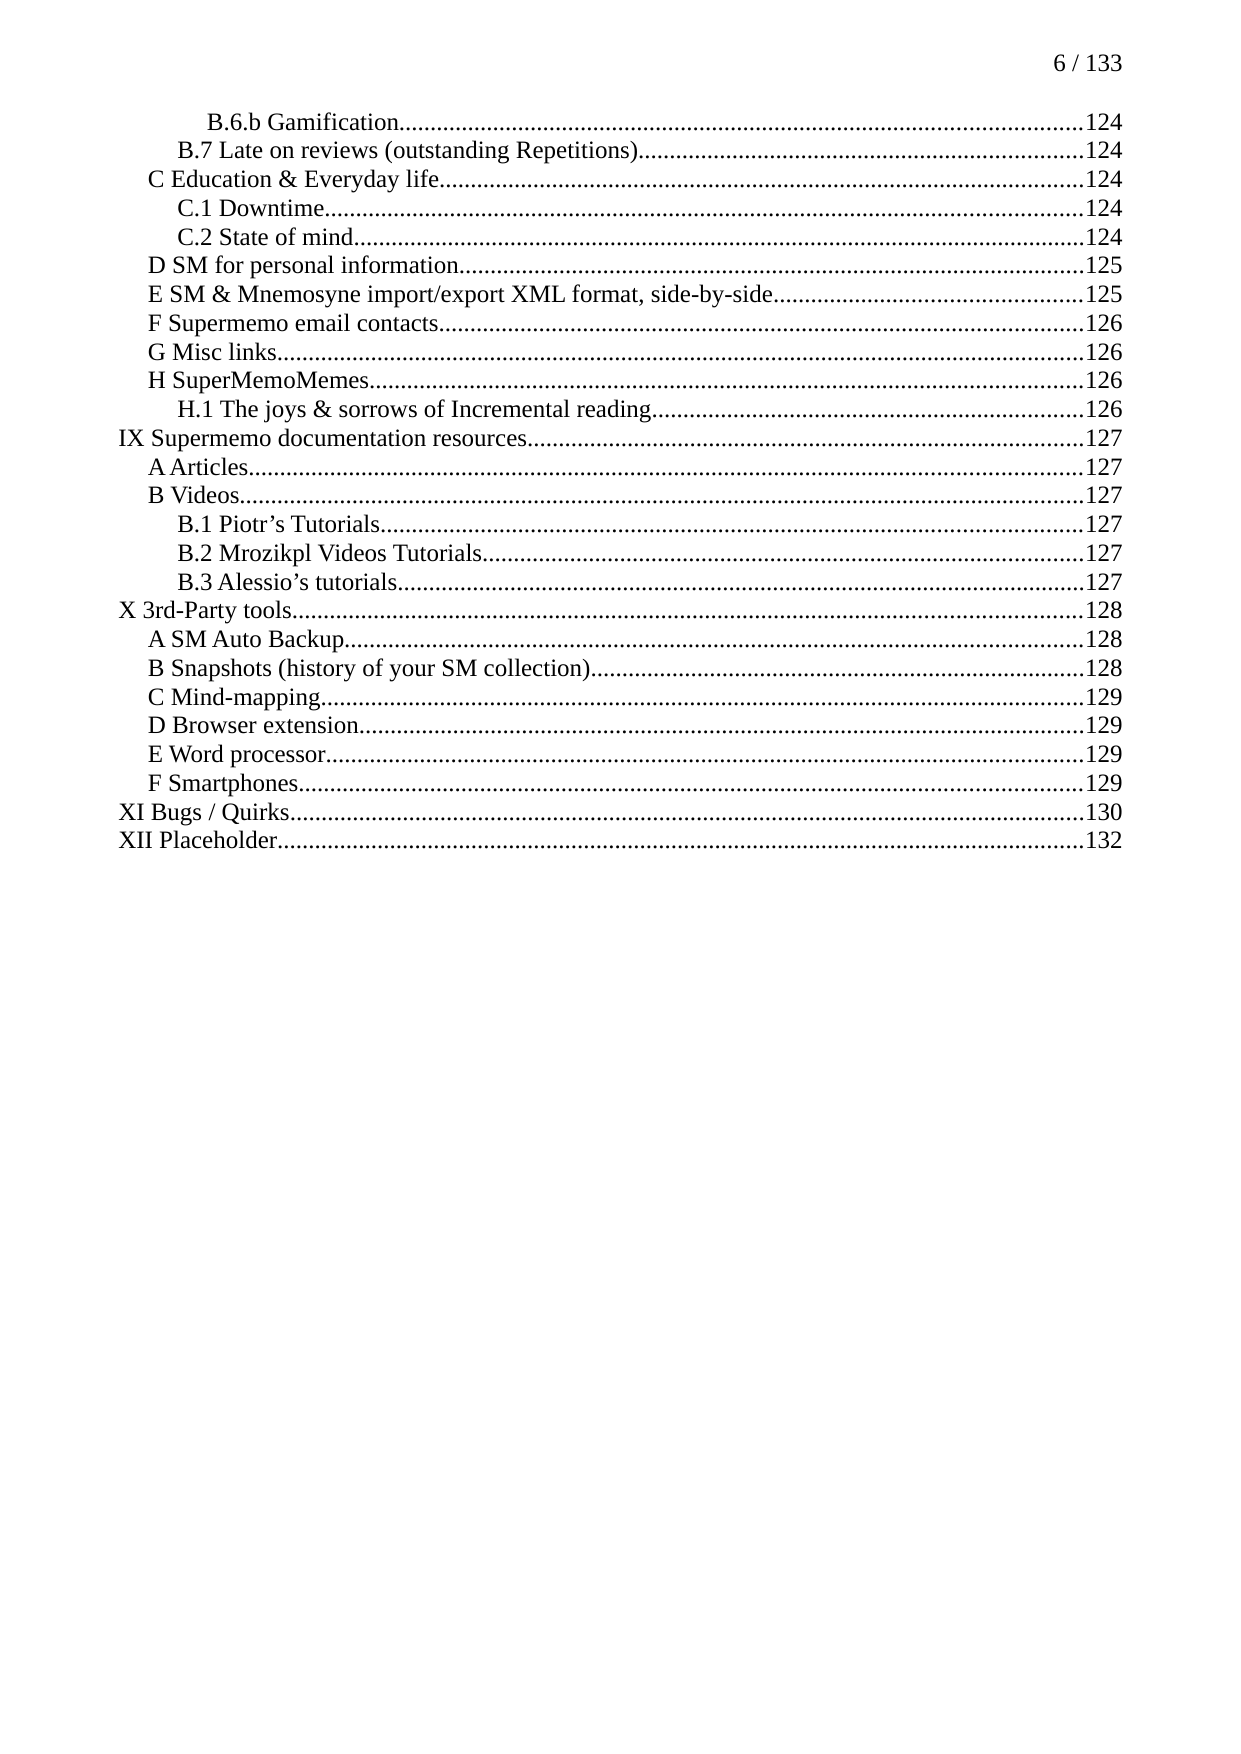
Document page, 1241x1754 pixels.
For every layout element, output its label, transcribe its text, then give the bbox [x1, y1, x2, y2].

text C.1 Downtime 124 [177, 193, 1122, 222]
text F Smartphones 129 [148, 768, 1122, 797]
text XI Bugs / Quirks 130 [118, 797, 1122, 826]
text C.2 State of mind 124 [177, 222, 1122, 251]
text B.2 Mrozikpl Videos Tutorials 127 [177, 538, 1122, 567]
text D Browser extension 129 [148, 711, 1122, 739]
text H.1 The joys & sorrows of Incremental reading 126 [177, 394, 1122, 423]
text A Articles 127 [148, 452, 1122, 481]
text F Supermemo email contacts 126 [148, 308, 1122, 337]
text IX Supermemo documentation resources 127 [118, 423, 1122, 452]
text E SM & Mnemosyne import/export XML format, side-by-side 125 [148, 279, 1122, 308]
text B Snapshots (history of your SM collection) 128 [148, 653, 1122, 682]
text G Misc links 126 [148, 337, 1122, 366]
text C Education & Everyday life 124 [148, 164, 1122, 193]
text D SM for personal information 125 [148, 251, 1122, 279]
text B.3 Alessio’s tutorials 127 [177, 567, 1122, 596]
text C Mind-mapping 129 [148, 682, 1122, 711]
text A SM Auto Backup 128 [148, 624, 1122, 653]
text E Word processor 129 [148, 739, 1122, 768]
text XII Placeholder 132 [118, 826, 1122, 854]
text H SuperMemoMemes 126 [148, 366, 1122, 394]
text B.6.b Gamification 124 [207, 107, 1122, 136]
text X 3rd-Party tools 128 [118, 596, 1122, 624]
text B.1 Piotr’s Tutorials 127 [177, 509, 1122, 538]
text B Videos 127 [148, 481, 1122, 509]
text B.7 Late on reviews (outstanding Repetitions) 124 [177, 136, 1122, 164]
